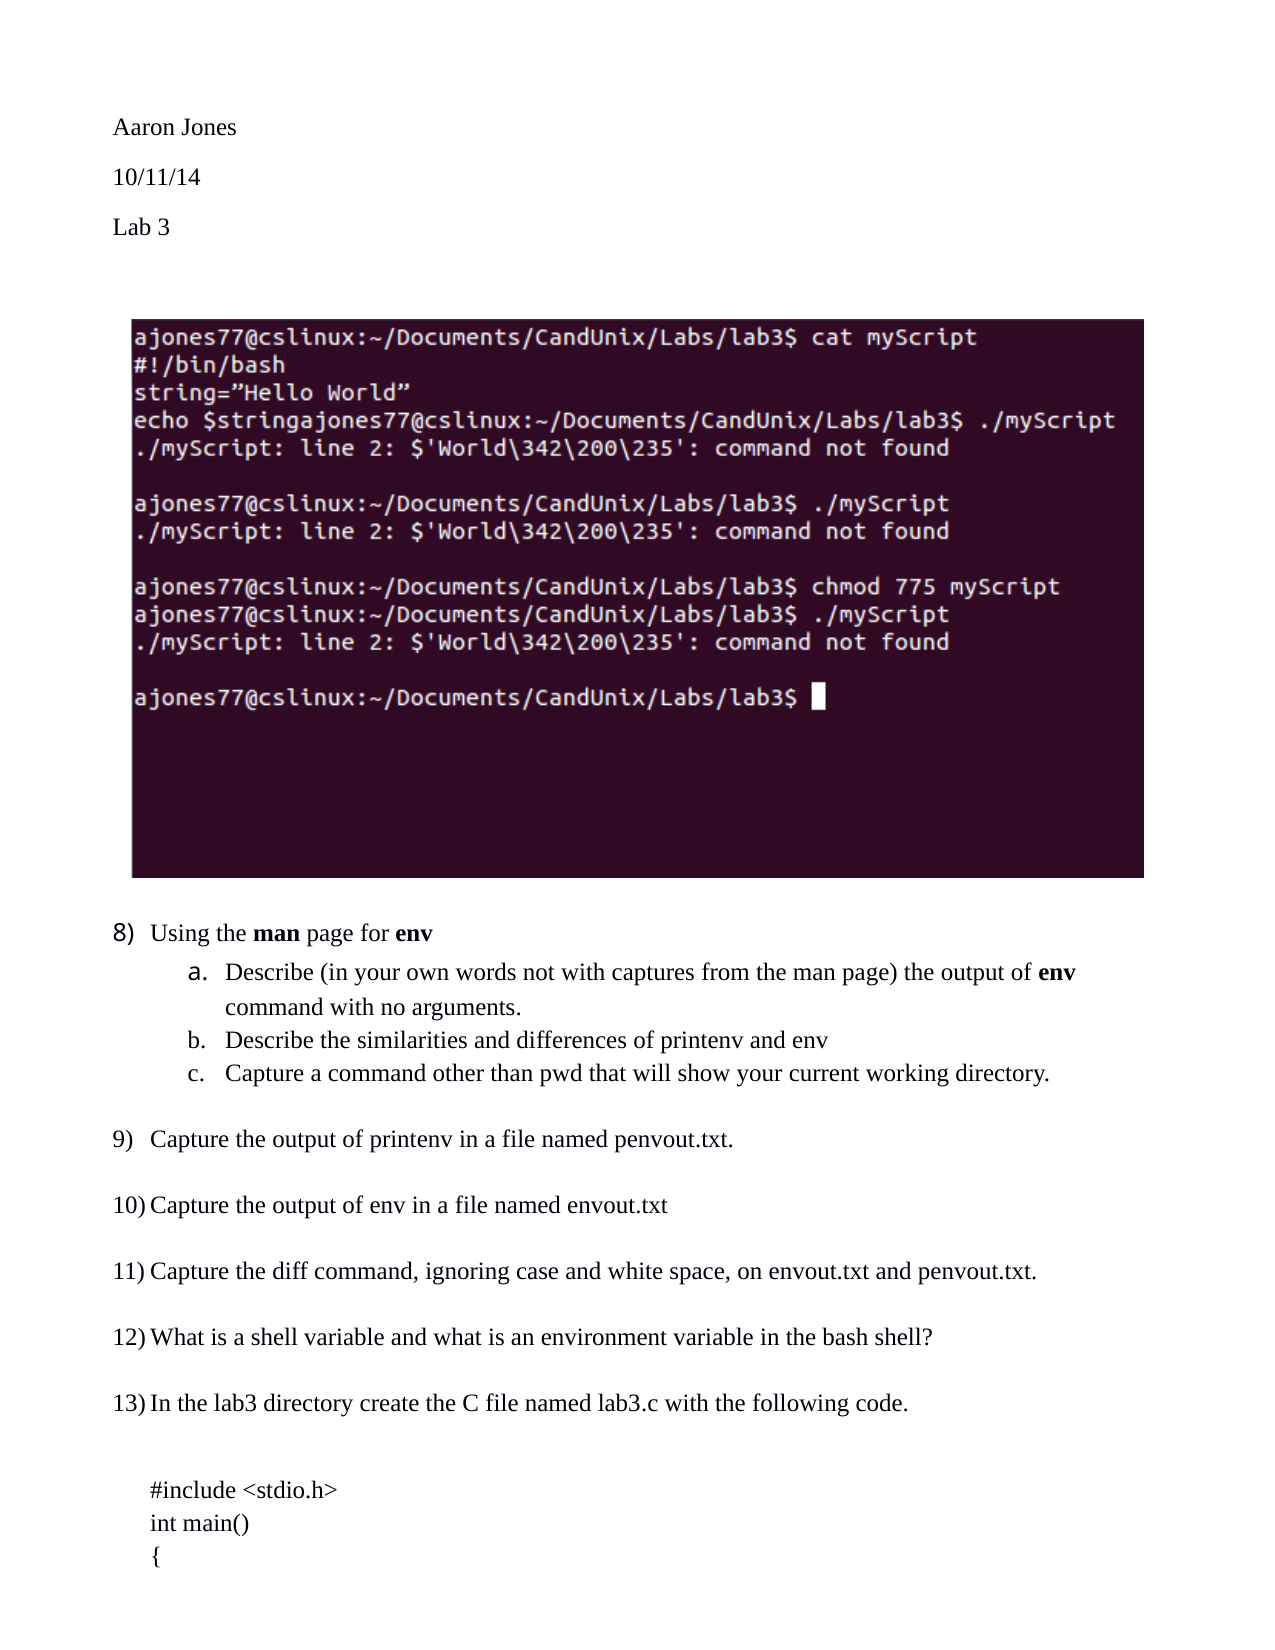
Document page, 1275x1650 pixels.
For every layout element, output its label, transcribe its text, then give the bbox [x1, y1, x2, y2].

list { [150, 1541, 1162, 1570]
list Capture the output of env in a file named envout.txt [112, 1190, 1162, 1219]
list Capture a command other than pwd that will show your current working directory. [187, 1058, 1162, 1087]
list In the lab3 directory create the C file named lab3.c with the following code. [112, 1388, 1162, 1417]
list Describe (in your own words not with captures from the man page) the output of env command with no arguments. [187, 954, 1162, 1021]
list #include <stdio.h> [150, 1475, 1162, 1504]
list int main() [150, 1508, 1162, 1537]
list Capture the diff command, ignoring case and white space, on envout.txt and penvout.txt. [112, 1256, 1162, 1285]
list Capture the output of printenv in a file named penvout.txt. [112, 1124, 1162, 1153]
picture [131, 319, 1144, 878]
list What is a shell variable and what is an environment variable in the bash shell? [112, 1322, 1162, 1351]
list Describe the similarities and differences of printenv and env [187, 1025, 1162, 1054]
list Using the man page for env [112, 914, 1162, 948]
